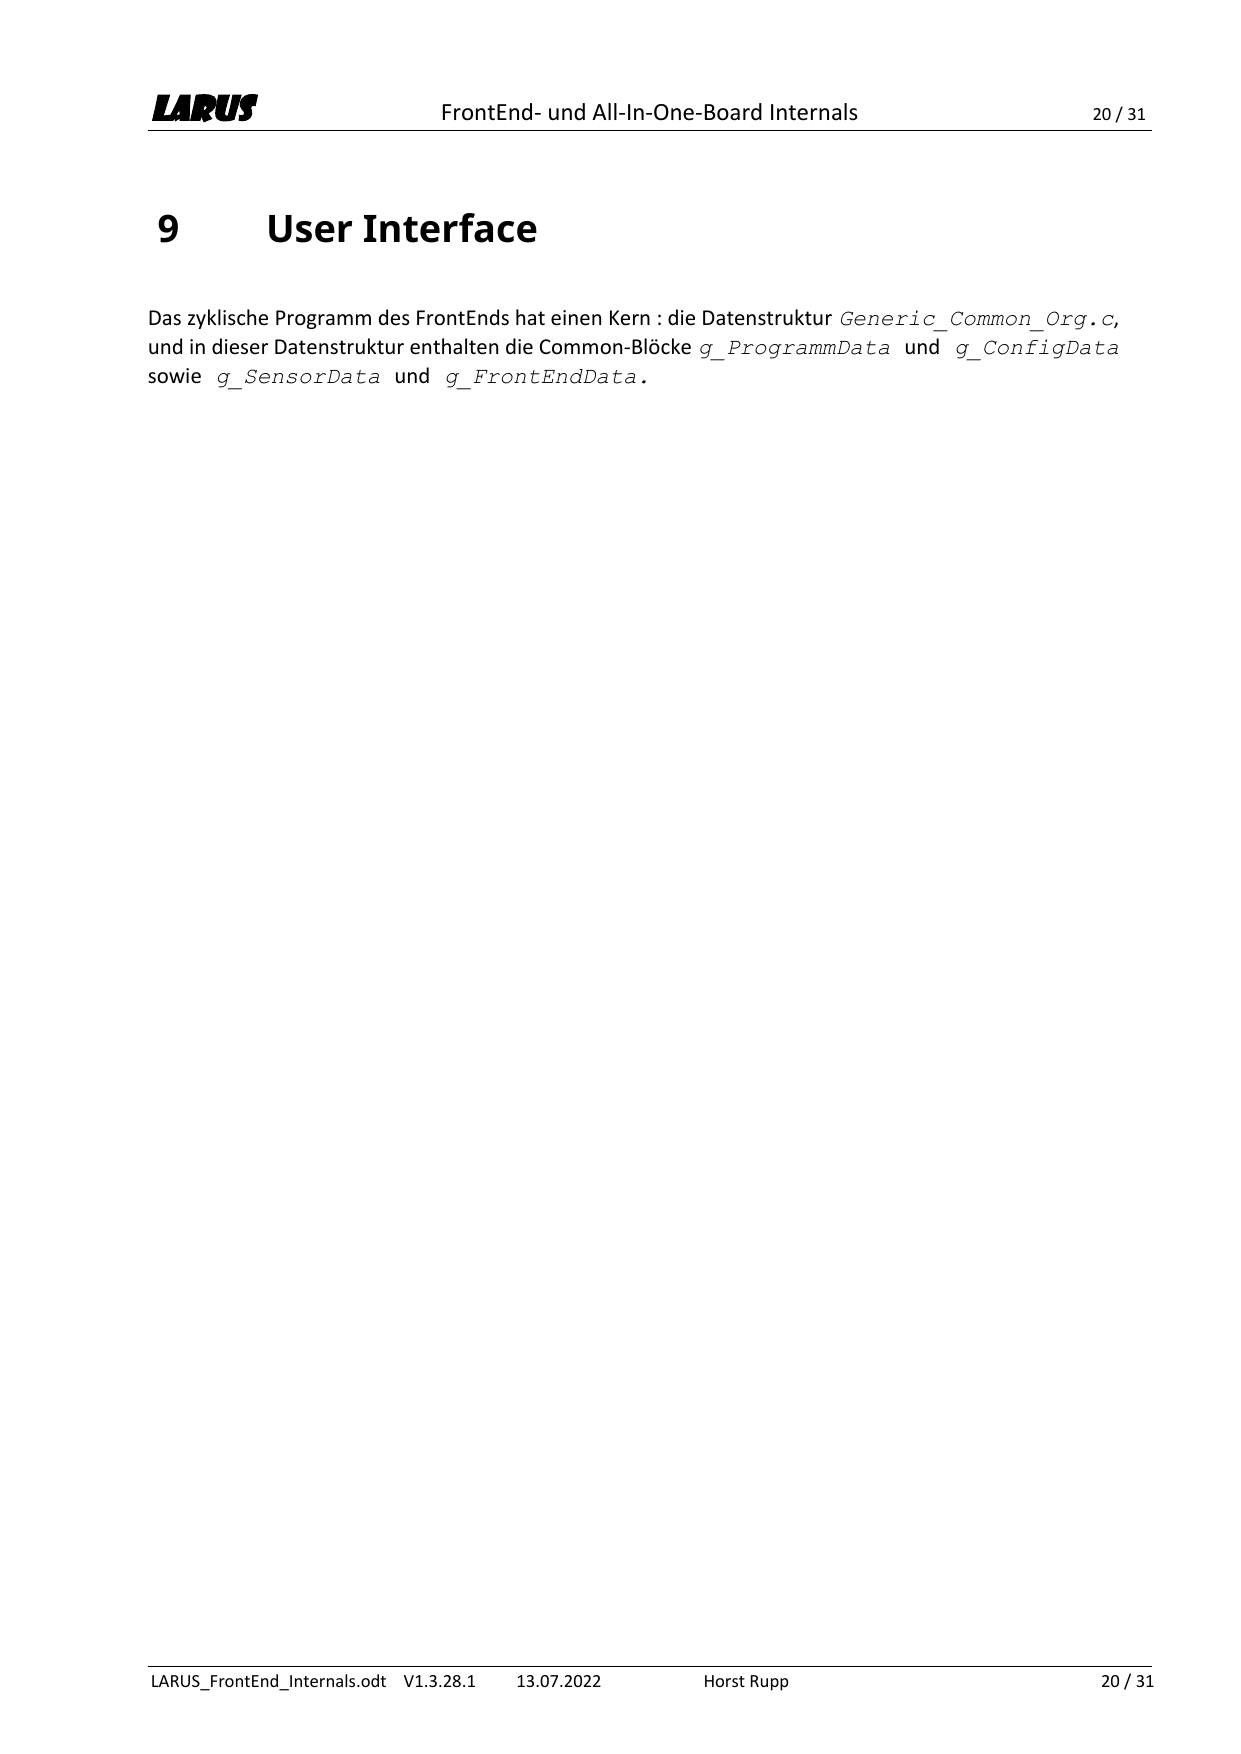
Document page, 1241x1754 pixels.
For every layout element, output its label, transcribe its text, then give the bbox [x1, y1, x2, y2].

subtitle User Interface [148, 173, 1128, 254]
text Das zyklische Programm des FrontEnds hat einen Kern : die Datenstruktur Generic_Common_Org.c, und in dieser Datenstruktur enthalten die Common-Blöcke g_ProgrammData und g_ConfigData sowie g_SensorData und g_FrontEndData. [148, 303, 1152, 391]
